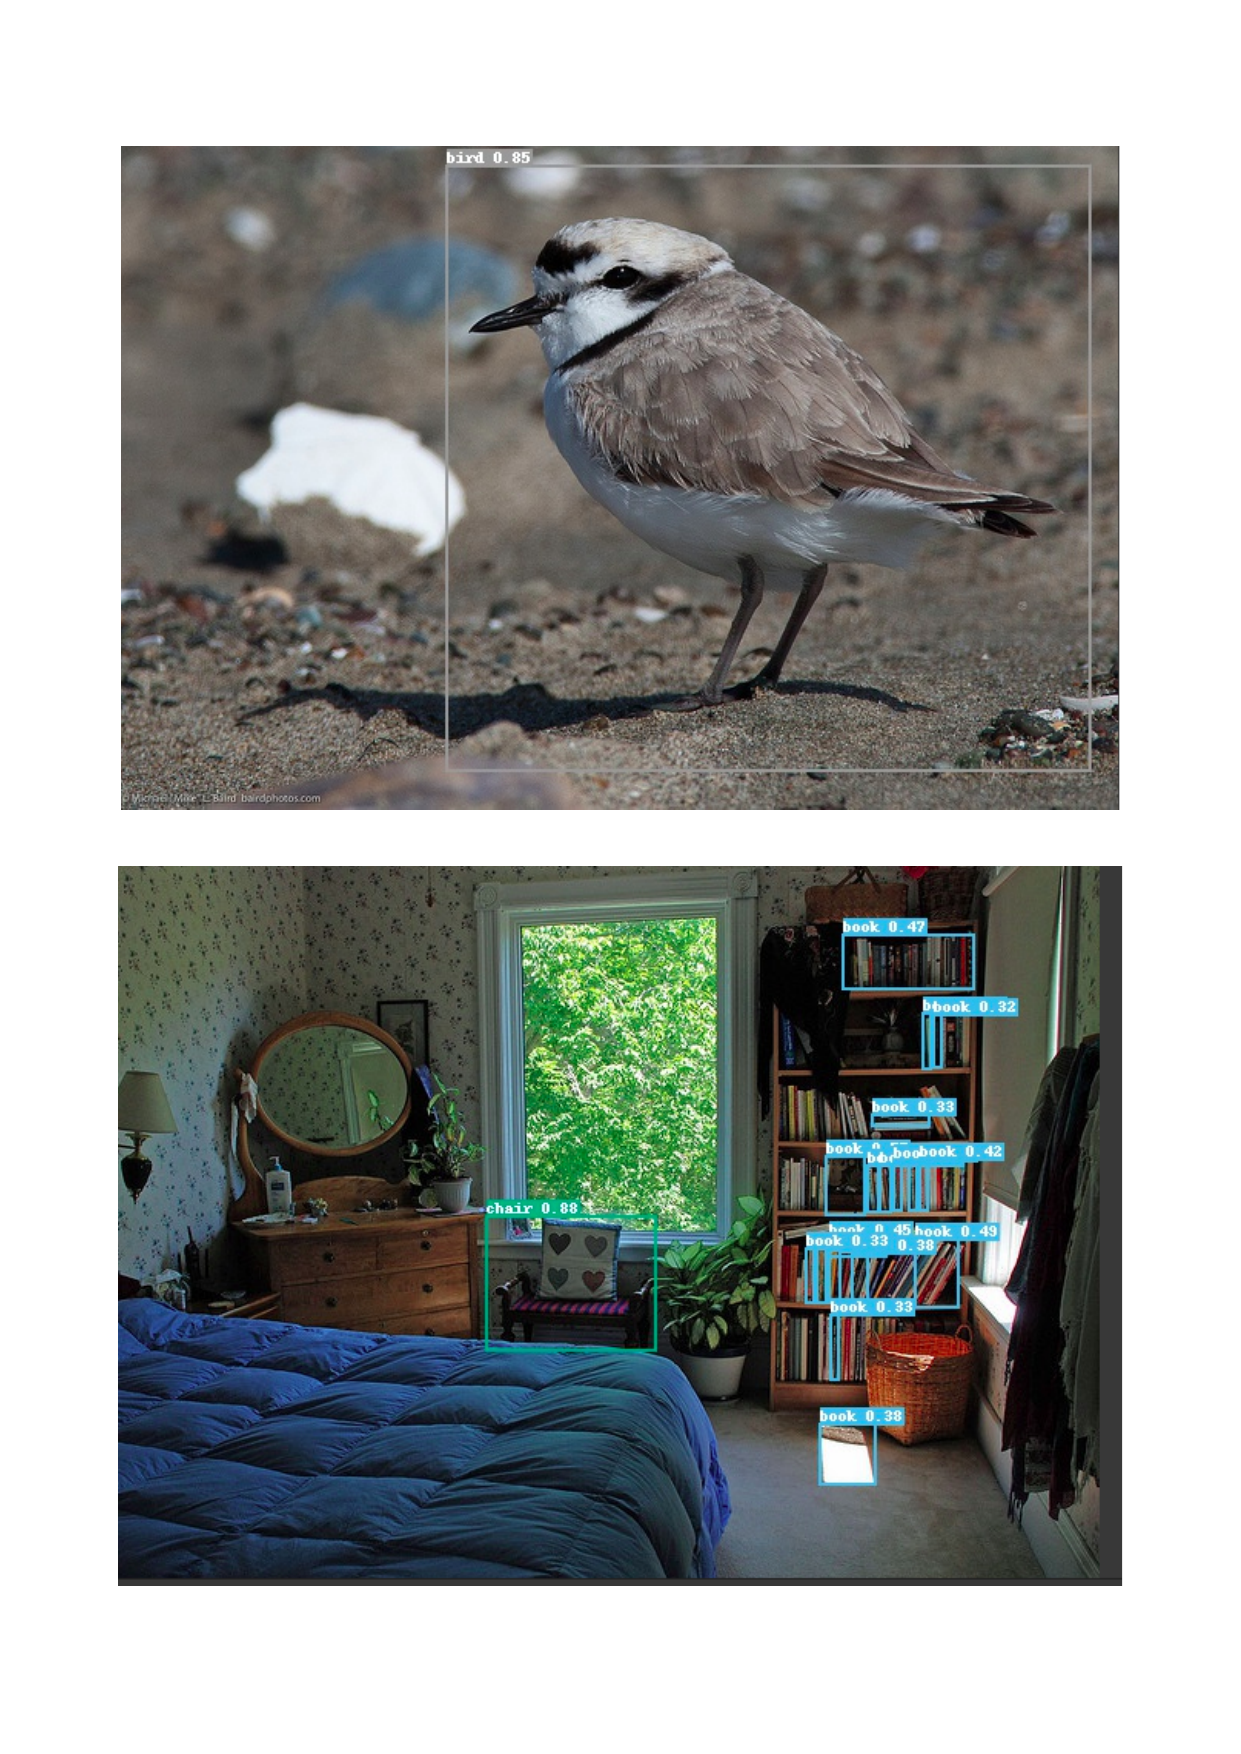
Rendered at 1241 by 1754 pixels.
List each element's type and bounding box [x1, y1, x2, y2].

picture [118, 866, 1123, 1586]
picture [121, 146, 1120, 810]
